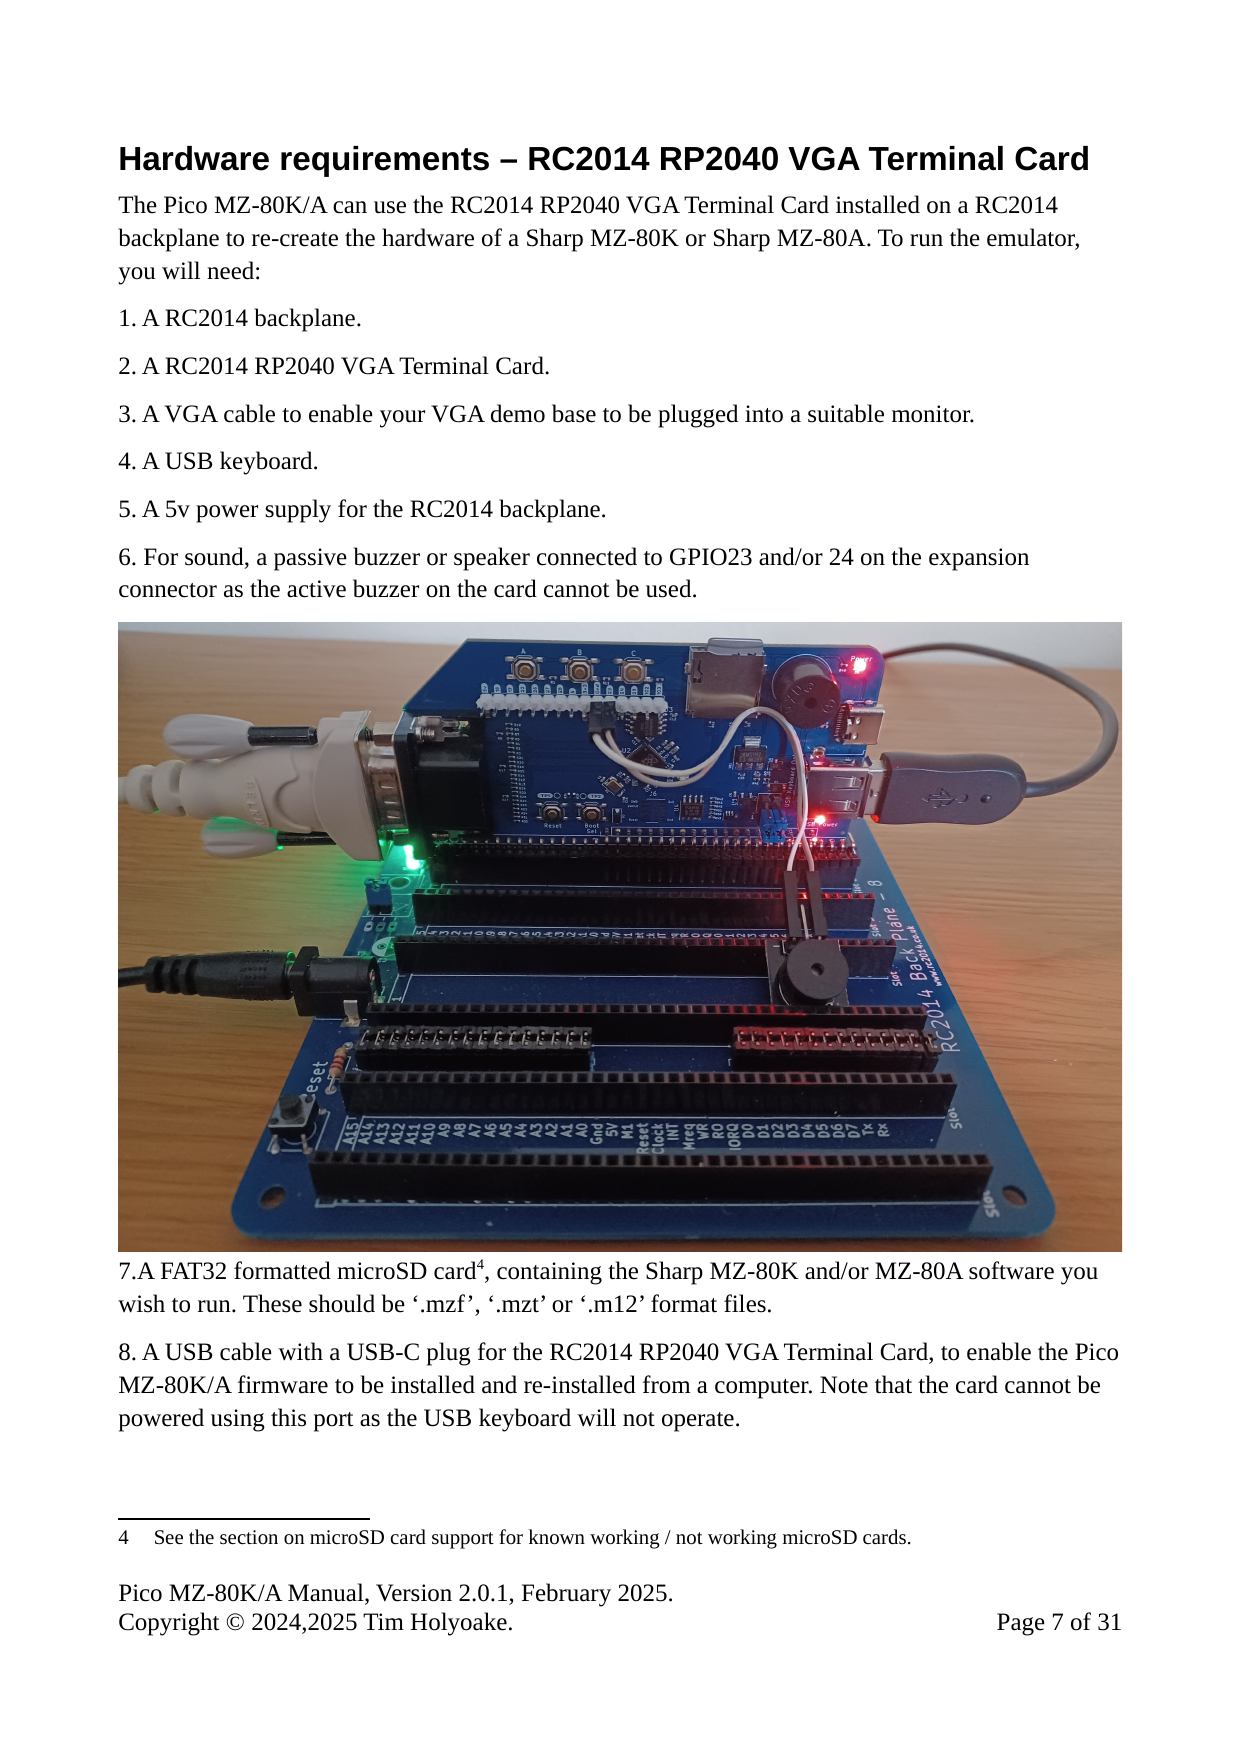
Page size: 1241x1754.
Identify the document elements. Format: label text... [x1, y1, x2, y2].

text 3. A VGA cable to enable your VGA demo base to be plugged into a suitable monitor. [118, 399, 1122, 427]
text 4. A USB keyboard. [118, 446, 1122, 475]
text 2. A RC2014 RP2040 VGA Terminal Card. [118, 351, 1122, 380]
text 5. A 5v power supply for the RC2014 backplane. [118, 494, 1122, 523]
picture [118, 622, 1123, 1252]
text 1. A RC2014 backplane. [118, 303, 1122, 332]
subtitle Hardware requirements – RC2014 RP2040 VGA Terminal Card [118, 139, 1122, 177]
text 6. For sound, a passive buzzer or speaker connected to GPIO23 and/or 24 on the expansion connector as the active buzzer on the card cannot be used. [118, 542, 1122, 603]
text See the section on microSD card support for known working / not working microSD cards. [118, 1525, 1122, 1549]
text 7.A FAT32 formatted microSD card, containing the Sharp MZ-80K and/or MZ-80A software you wish to run. These should be ‘.mzf’, ‘.mzt’ or ‘.m12’ format files. [118, 1252, 1122, 1318]
text The Pico MZ-80K/A can use the RC2014 RP2040 VGA Terminal Card installed on a RC2014 backplane to re-create the hardware of a Sharp MZ-80K or Sharp MZ-80A. To run the emulator, you will need: [118, 190, 1122, 285]
text 8. A USB cable with a USB-C plug for the RC2014 RP2040 VGA Terminal Card, to enable the Pico MZ-80K/A firmware to be installed and re-installed from a computer. Note that the card cannot be powered using this port as the USB keyboard will not operate. [118, 1337, 1122, 1432]
